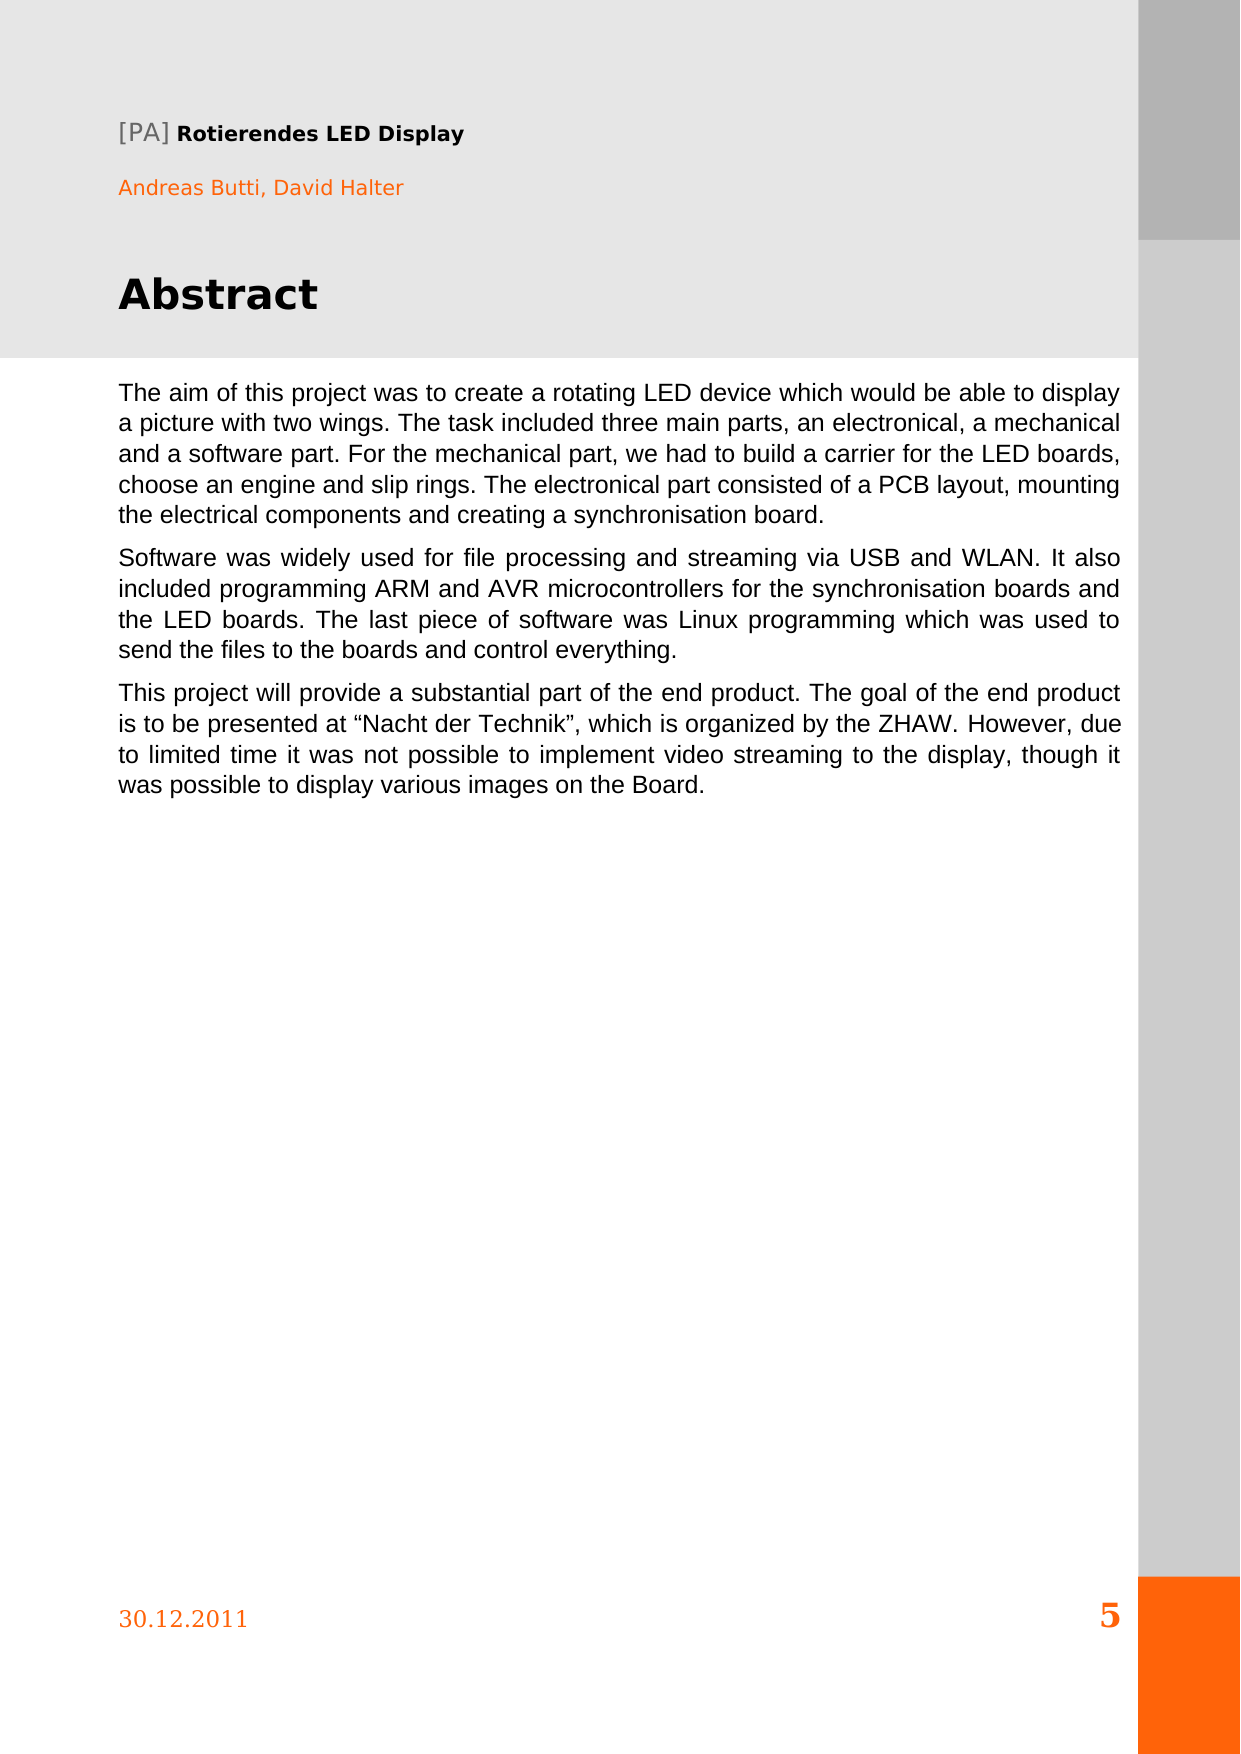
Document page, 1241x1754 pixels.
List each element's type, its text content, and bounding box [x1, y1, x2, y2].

text Software was widely used for file processing and streaming via USB and WLAN. It also included programming ARM and AVR microcontrollers for the synchronisation boards and the LED boards. The last piece of software was Linux programming which was used to send the files to the boards and control everything. [118, 544, 1122, 664]
text The aim of this project was to create a rotating LED device which would be able to display a picture with two wings. The task included three main parts, an electronical, a mechanical and a software part. For the mechanical part, we had to build a carrier for the LED boards, choose an engine and slip rings. The electronical part consisted of a PCB layout, mounting the electrical components and creating a synchronisation board. [118, 379, 1122, 529]
text This project will provide a substantial part of the end product. The goal of the end product is to be presented at “Nacht der Technik”, which is organized by the ZHAW. However, due to limited time it was not possible to implement video streaming to the display, though it was possible to display various images on the Board. [118, 679, 1122, 799]
